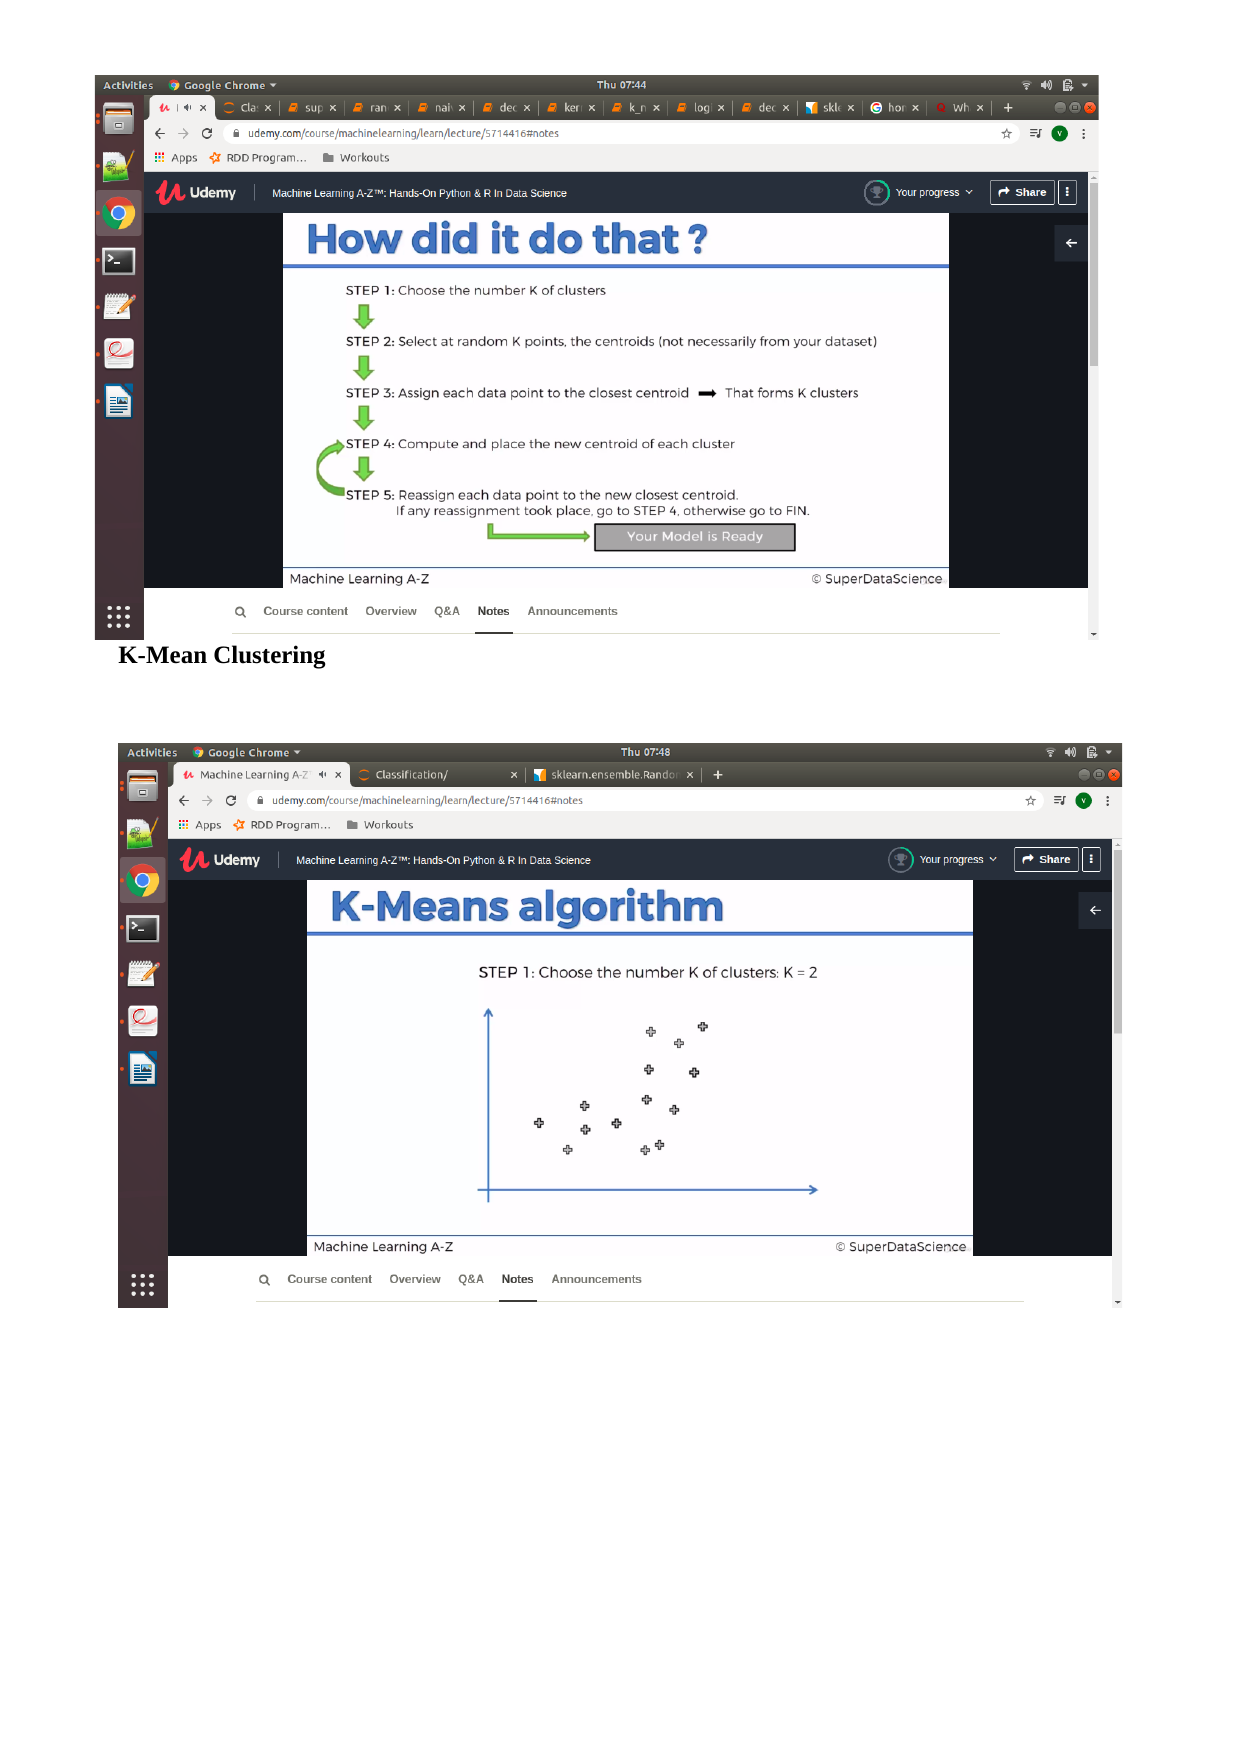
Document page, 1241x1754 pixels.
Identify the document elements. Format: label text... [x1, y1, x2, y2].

picture [118, 743, 1123, 1308]
picture [94, 75, 1099, 640]
subtitle K-Mean Clustering [118, 118, 1122, 668]
